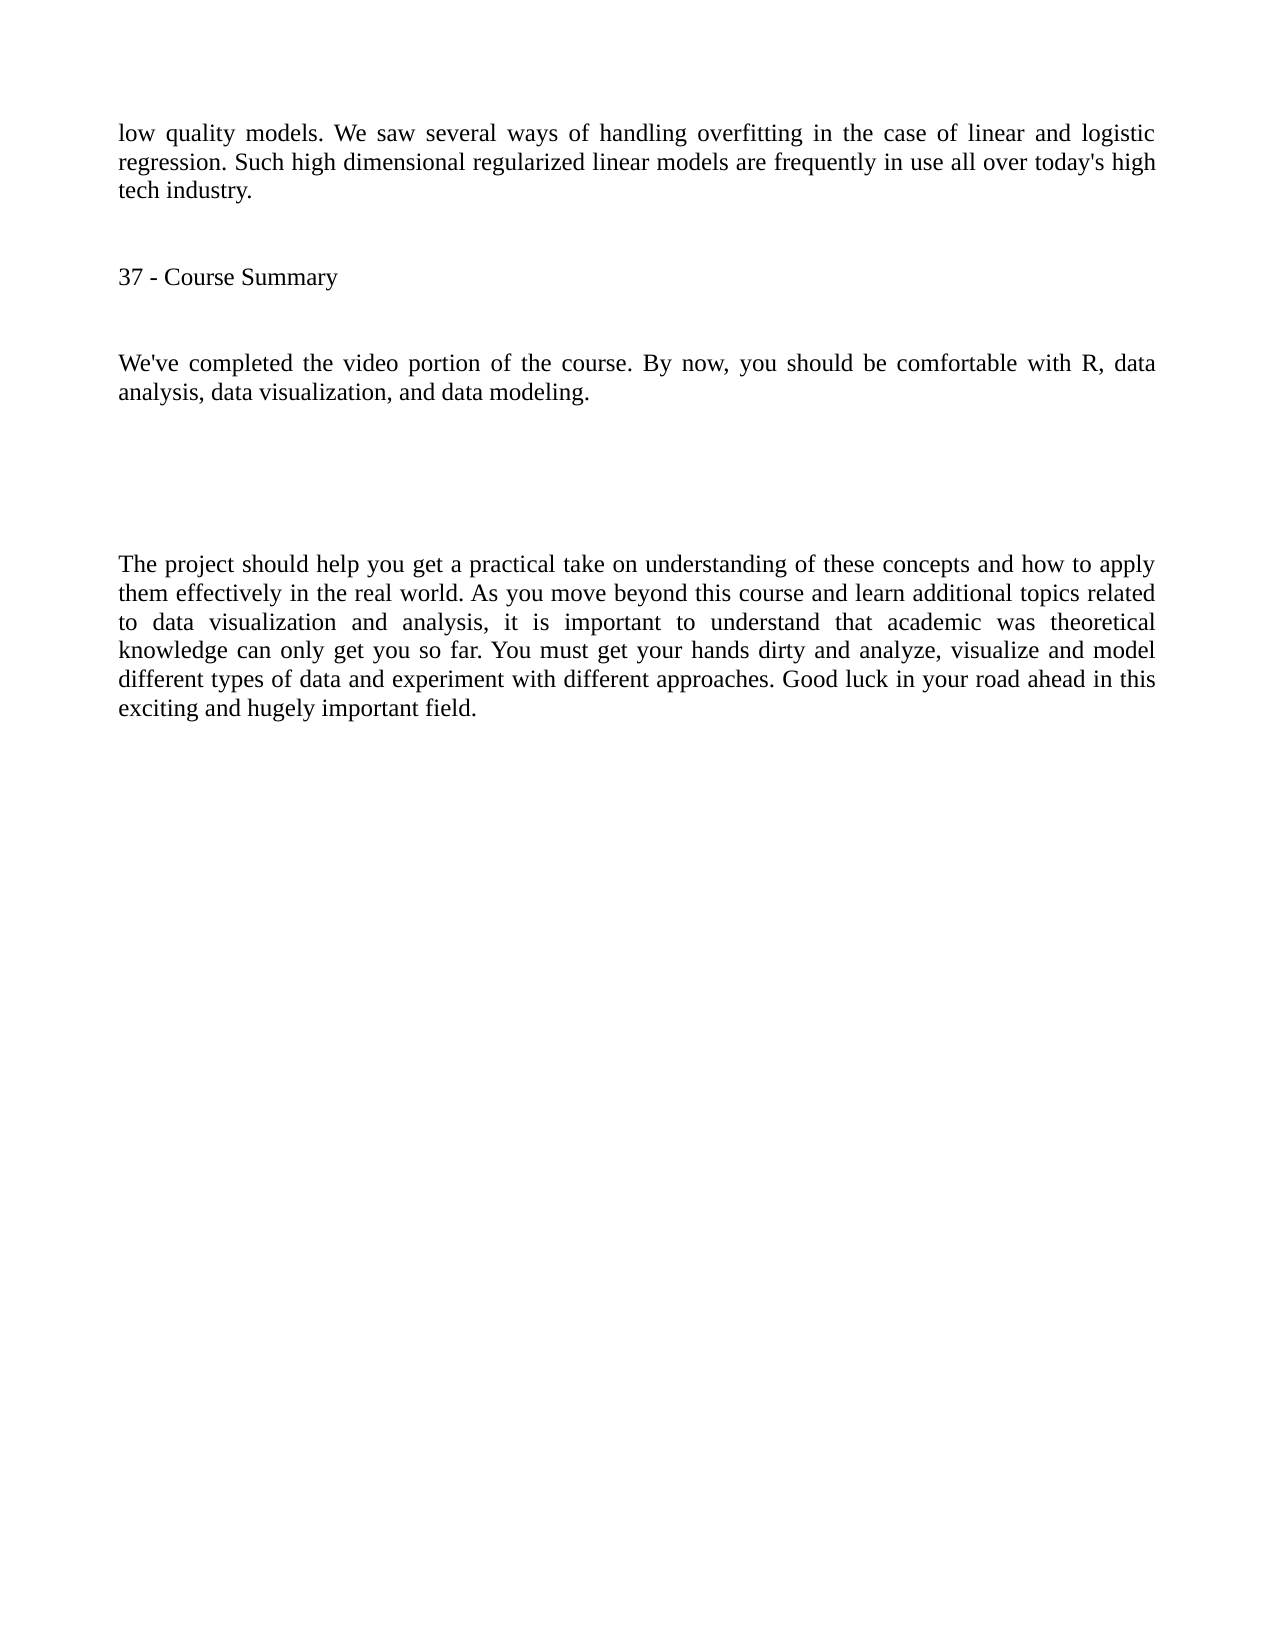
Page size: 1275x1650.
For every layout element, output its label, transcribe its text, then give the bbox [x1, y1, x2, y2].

text low quality models. We saw several ways of handling overfitting in the case of linear and logistic regression. Such high dimensional regularized linear models are frequently in use all over today's high tech industry. [118, 118, 1157, 204]
text The project should help you get a practical take on understanding of these concepts and how to apply them effectively in the real world. As you move beyond this course and learn additional topics related to data visualization and analysis, it is important to understand that academic was theoretical knowledge can only get you so far. You must get your hands dirty and analyze, visualize and model different types of data and experiment with different approaches. Good luck in your road ahead in this exciting and hugely important field. [118, 549, 1157, 722]
text We've completed the video portion of the course. By now, you should be comfortable with R, data analysis, data visualization, and data modeling. [118, 348, 1157, 406]
text 37 - Course Summary [118, 262, 1157, 291]
